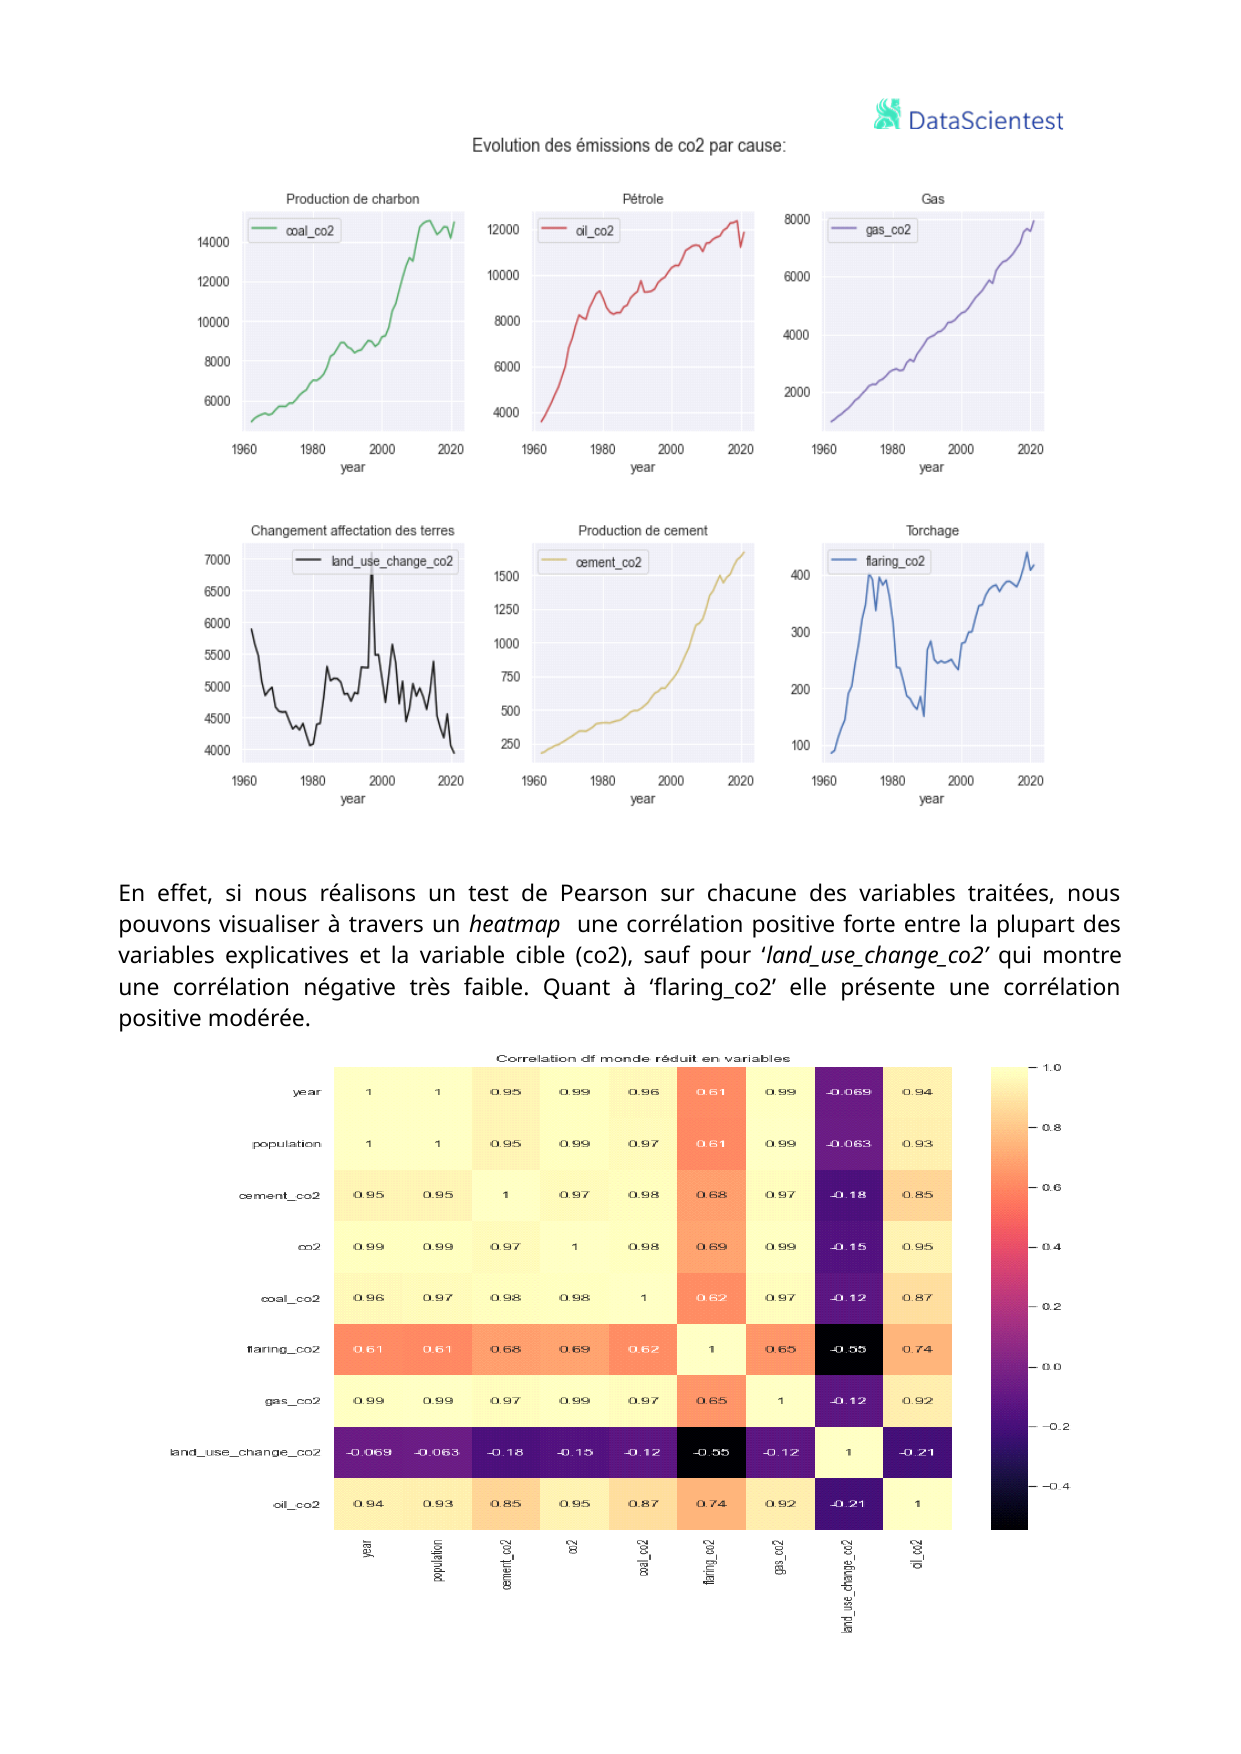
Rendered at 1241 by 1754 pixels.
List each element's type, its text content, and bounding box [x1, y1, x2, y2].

text En effet, si nous réalisons un test de Pearson sur chacune des variables traitées, nous pouvons visualiser à travers un heatmap une corrélation positive forte entre la plupart des variables explicatives et la variable cible (co2), sauf pour ‘land_use_change_co2’ qui montre une corrélation négative très faible. Quant à ‘flaring_co2’ elle présente une corrélation positive modérée. [118, 877, 1122, 1033]
